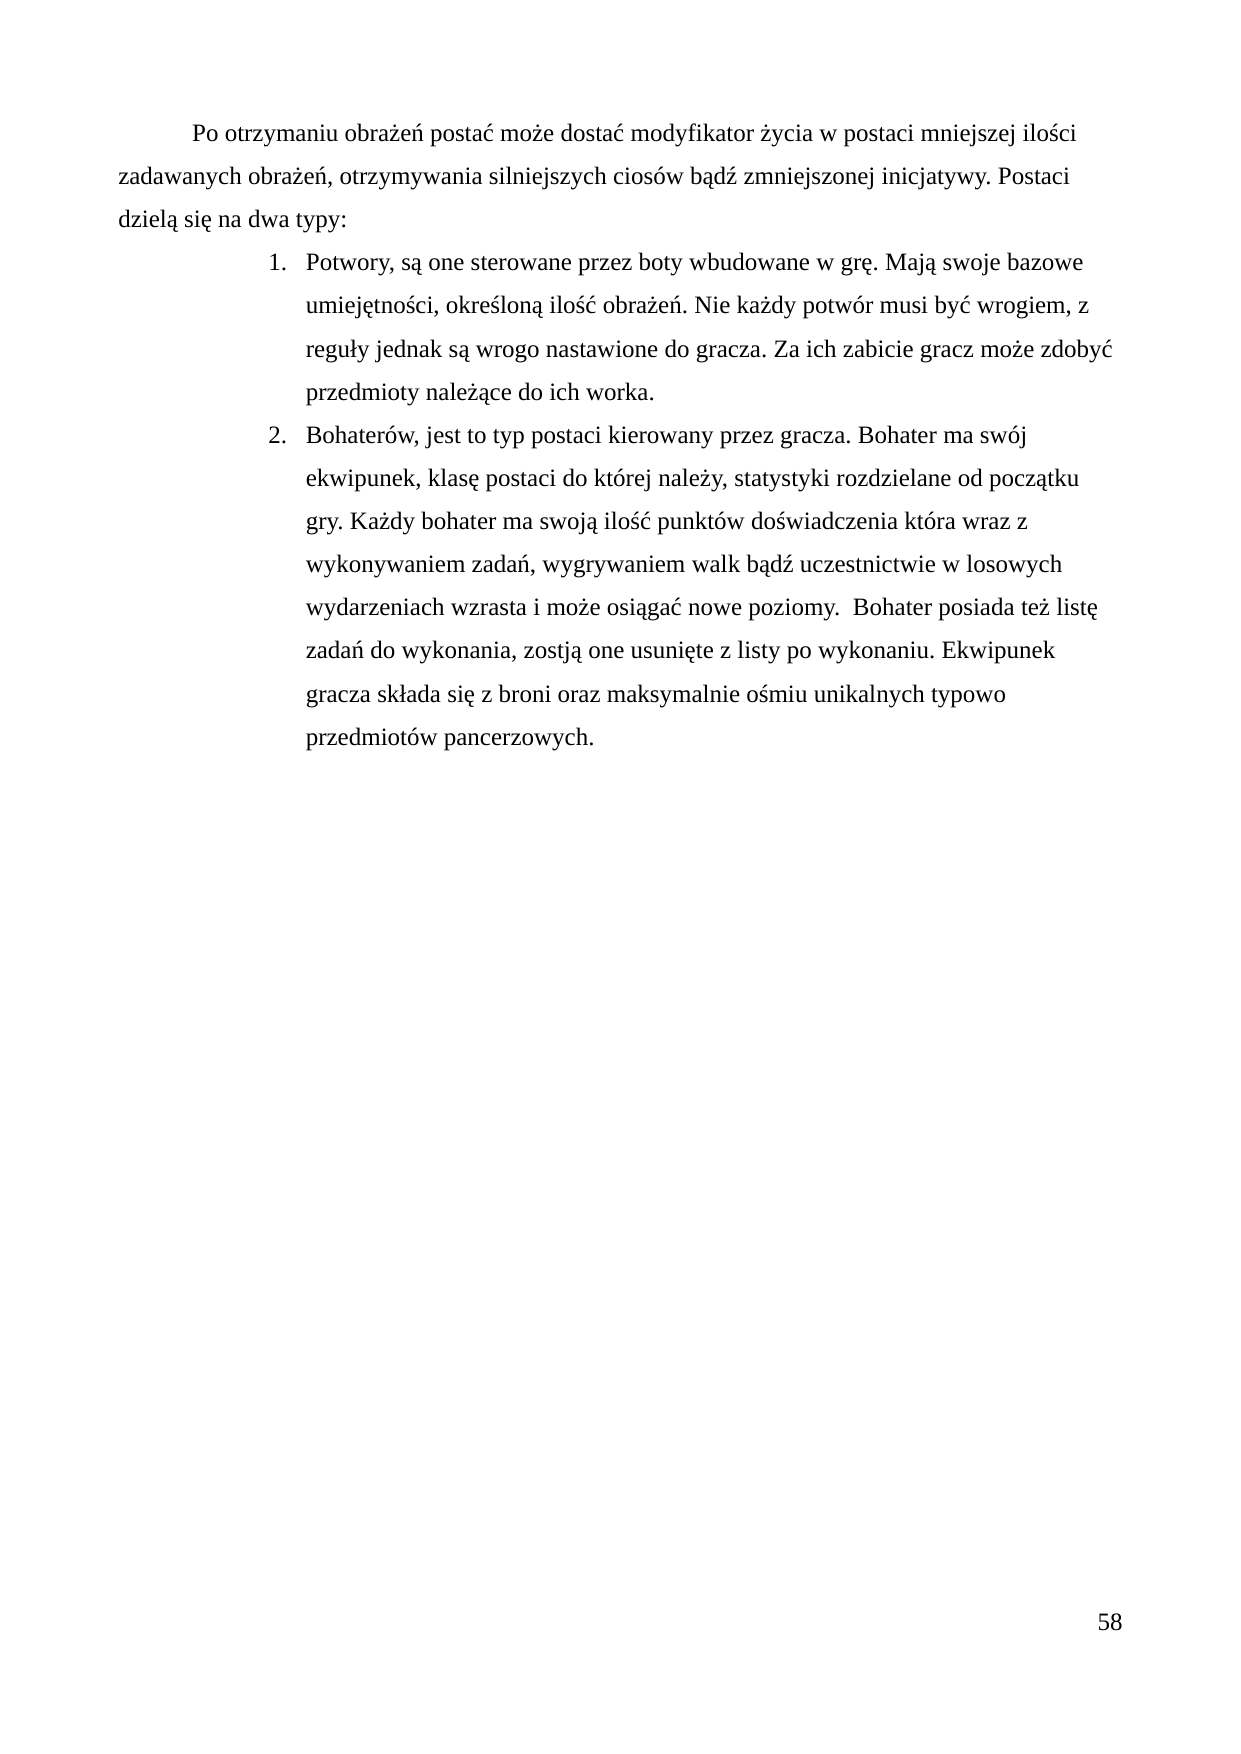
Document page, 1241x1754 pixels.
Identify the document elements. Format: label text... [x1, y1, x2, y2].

list Bohaterów, jest to typ postaci kierowany przez gracza. Bohater ma swój ekwipunek, klasę postaci do której należy, statystyki rozdzielane od początku gry. Każdy bohater ma swoją ilość punktów doświadczenia która wraz z wykonywaniem zadań, wygrywaniem walk bądź uczestnictwie w losowych wydarzeniach wzrasta i może osiągać nowe poziomy. Bohater posiada też listę zadań do wykonania, zostją one usunięte z listy po wykonaniu. Ekwipunek gracza składa się z broni oraz maksymalnie ośmiu unikalnych typowo przedmiotów pancerzowych. [268, 420, 1122, 751]
text Po otrzymaniu obrażeń postać może dostać modyfikator życia w postaci mniejszej ilości zadawanych obrażeń, otrzymywania silniejszych ciosów bądź zmniejszonej inicjatywy. Postaci dzielą się na dwa typy: [118, 118, 1122, 233]
list Potwory, są one sterowane przez boty wbudowane w grę. Mają swoje bazowe umiejętności, określoną ilość obrażeń. Nie każdy potwór musi być wrogiem, z reguły jednak są wrogo nastawione do gracza. Za ich zabicie gracz może zdobyć przedmioty należące do ich worka. [268, 247, 1122, 406]
